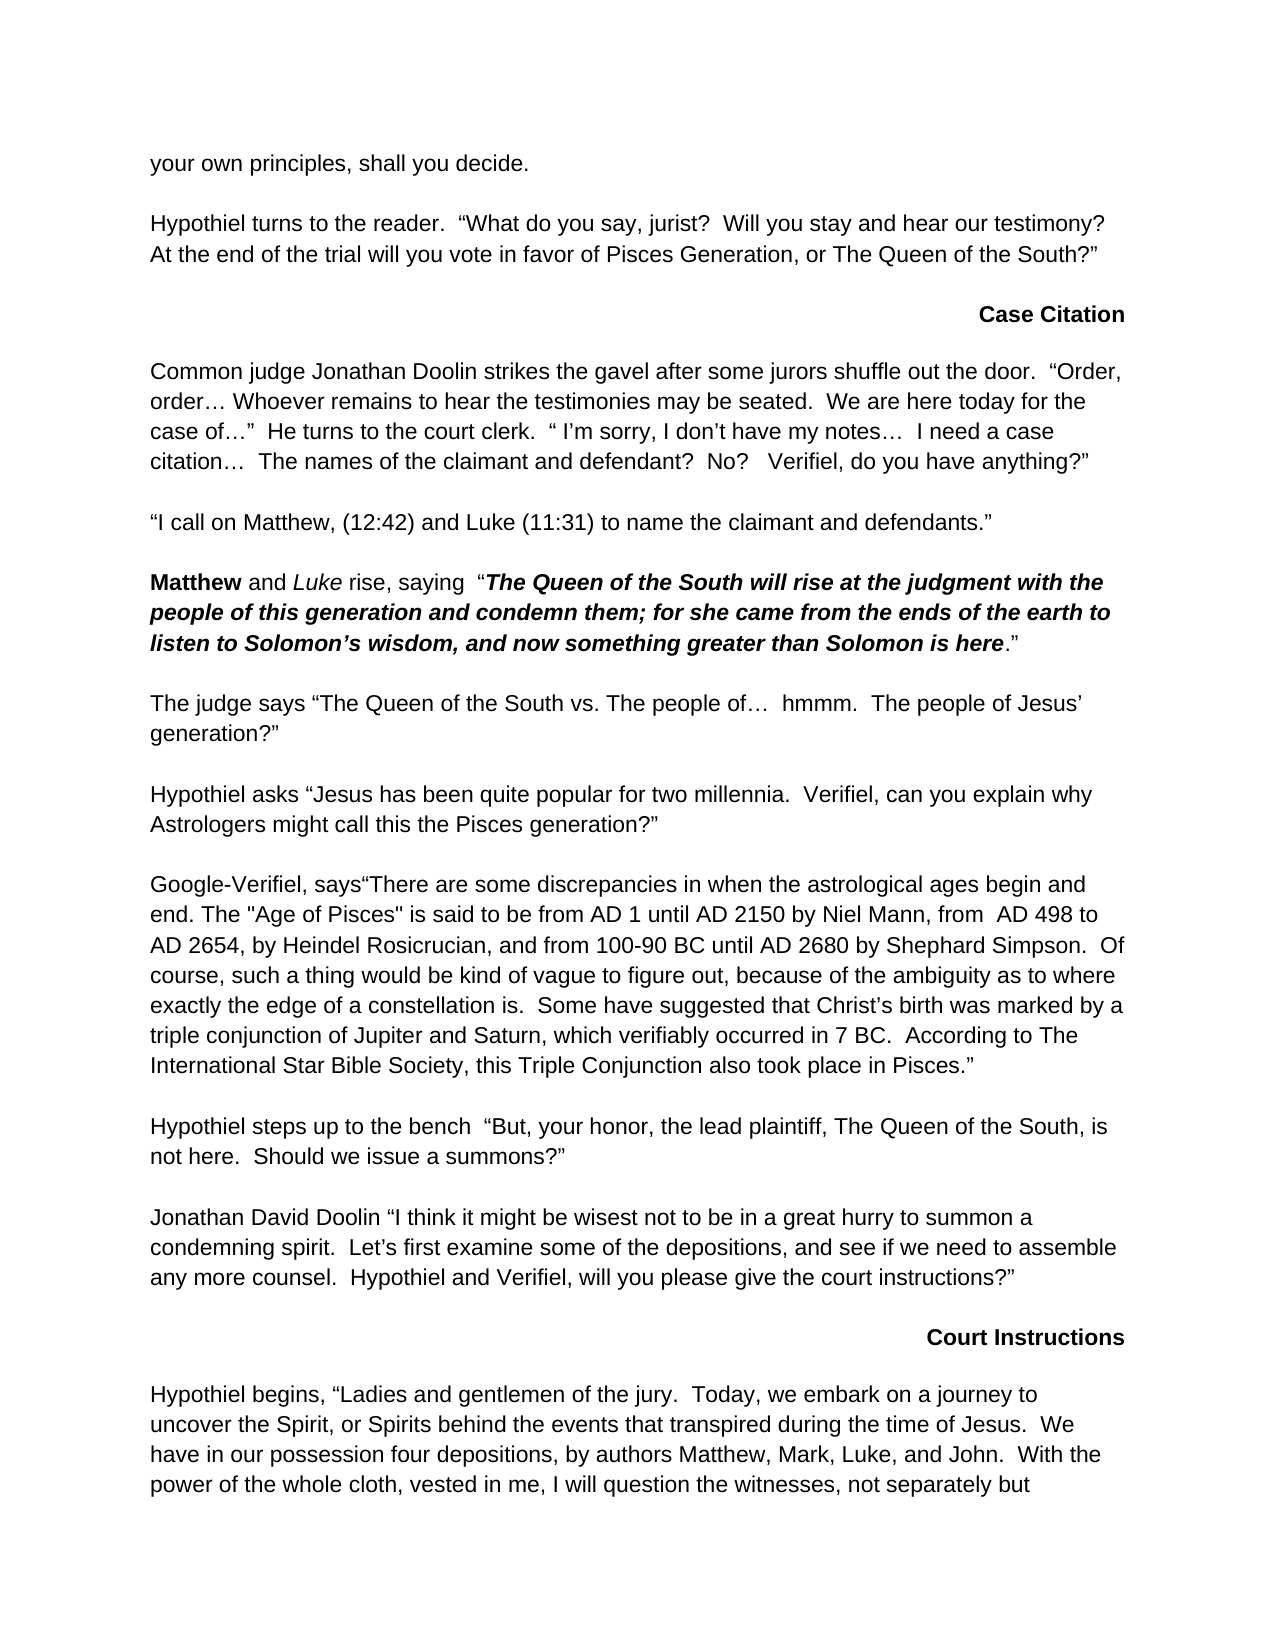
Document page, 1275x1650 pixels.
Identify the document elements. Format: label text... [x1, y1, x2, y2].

text your own principles, shall you decide. [150, 150, 1125, 176]
text Hypothiel asks “Jesus has been quite popular for two millennia. Verifiel, can you explain why Astrologers might call this the Pisces generation?” [150, 781, 1125, 837]
text Google-Verifiel, says“There are some discrepancies in when the astrological ages begin and end. The "Age of Pisces" is said to be from AD 1 until AD 2150 by Niel Mann, from AD 498 to AD 2654, by Heindel Rosicrucian, and from 100-90 BC until AD 2680 by Shephard Simpson. Of course, such a thing would be kind of vague to figure out, because of the ambiguity as to where exactly the edge of a constellation is. Some have suggested that Christ’s birth was marked by a triple conjunction of Jupiter and Saturn, which verifiably occurred in 7 BC. According to The International Star Bible Society, this Triple Conjunction also took place in Pisces.” Hypothiel steps up to the bench “But, your honor, the lead plaintiff, The Queen of the South, is not here. Should we issue a summons?” [150, 871, 1125, 1169]
text Common judge Jonathan Doolin strikes the gavel after some jurors shuffle out the door. “Order, order… Whoever remains to hear the testimonies may be seated. We are here today for the case of…” He turns to the court clerk. “ I’m sorry, I don’t have my notes… I need a case citation… The names of the claimant and defendant? No? Verifiel, do you have anything?” “I call on Matthew, (12:42) and Luke (11:31) to name the claimant and defendants.” [150, 358, 1125, 535]
subtitle Court Instructions [150, 1324, 1125, 1351]
text Matthew and Luke rise, saying “The Queen of the South will rise at the judgment with the people of this generation and condemn them; for she came from the ends of the earth to listen to Solomon’s wisdom, and now something greater than Solomon is here.” [150, 569, 1125, 656]
text The judge says “The Queen of the South vs. The people of… hmmm. The people of Jesus’ generation?” [150, 690, 1125, 746]
subtitle Case Citation [150, 301, 1125, 327]
text Jonathan David Doolin “I think it might be wisest not to be in a great hurry to summon a condemning spirit. Let’s first examine some of the depositions, and see if we need to assemble any more counsel. Hypothiel and Verifiel, will you please give the court instructions?” [150, 1203, 1125, 1290]
text Hypothiel turns to the reader. “What do you say, jurist? Will you stay and hear our testimony? At the end of the trial will you vote in favor of Pisces Generation, or The Queen of the South?” [150, 210, 1125, 267]
text Hypothiel begins, “Ladies and gentlemen of the jury. Today, we embark on a journey to uncover the Spirit, or Spirits behind the events that transpired during the time of Jesus. We have in our possession four depositions, by authors Matthew, Mark, Luke, and John. With the power of the whole cloth, vested in me, I will question the witnesses, not separately but [150, 1381, 1125, 1498]
